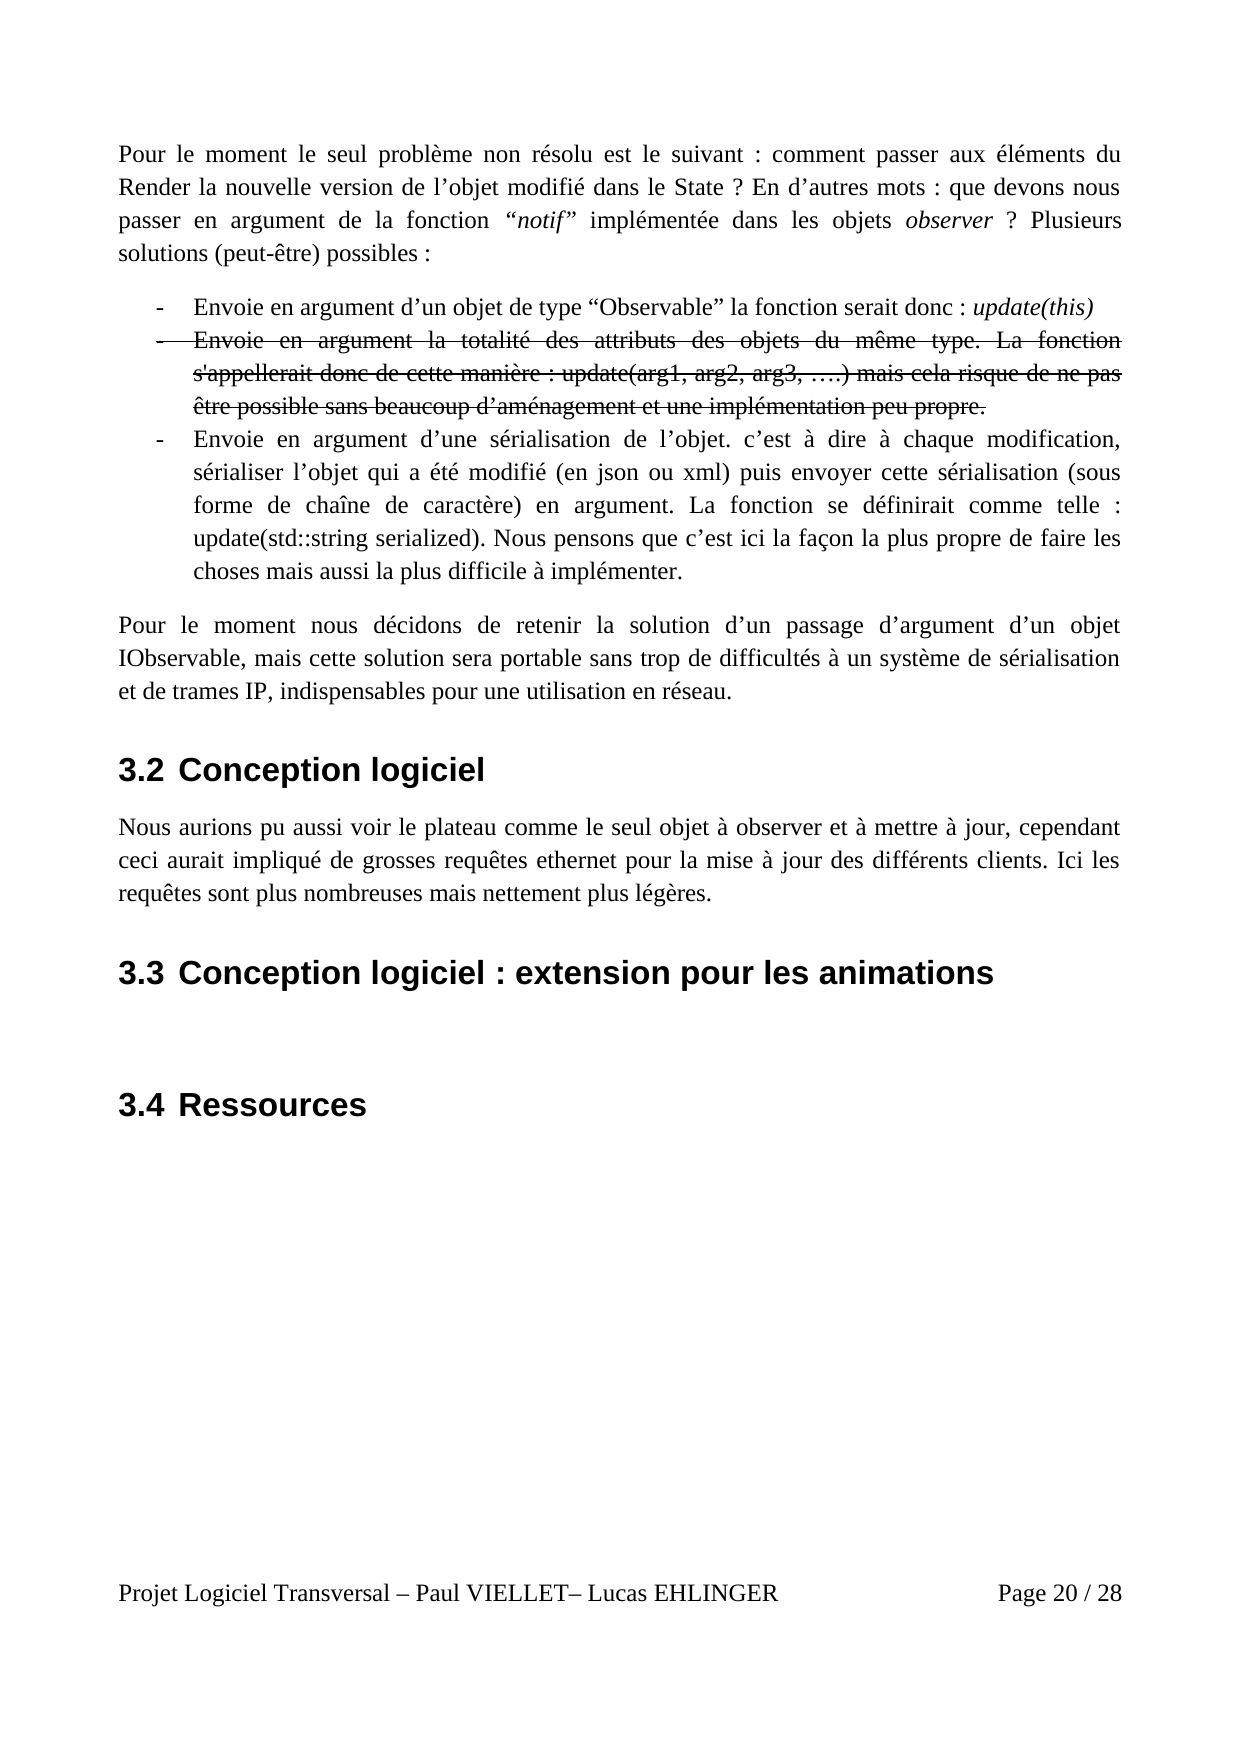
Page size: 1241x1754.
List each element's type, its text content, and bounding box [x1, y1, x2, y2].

text Nous aurions pu aussi voir le plateau comme le seul objet à observer et à mettre à jour, cependant ceci aurait impliqué de grosses requêtes ethernet pour la mise à jour des différents clients. Ici les requêtes sont plus nombreuses mais nettement plus légères. [118, 812, 1122, 907]
list Envoie en argument la totalité des attributs des objets du même type. La fonction s'appellerait donc de cette manière : update(arg1, arg2, arg3, ….) mais cela risque de ne pas être possible sans beaucoup d’aménagement et une implémentation peu propre. [156, 342, 1122, 420]
list Envoie en argument d’une sérialisation de l’objet. c’est à dire à chaque modification, sérialiser l’objet qui a été modifié (en json ou xml) puis envoyer cette sérialisation (sous forme de chaîne de caractère) en argument. La fonction se définirait comme telle : update(std::string serialized). Nous pensons que c’est ici la façon la plus propre de faire les choses mais aussi la plus difficile à implémenter. [156, 424, 1122, 585]
text Pour le moment nous décidons de retenir la solution d’un passage d’argument d’un objet IObservable, mais cette solution sera portable sans trop de difficultés à un système de sérialisation et de trames IP, indispensables pour une utilisation en réseau. [118, 610, 1122, 705]
subtitle Conception logiciel : extension pour les animations [118, 953, 1122, 991]
list Envoie en argument d’un objet de type “Observable” la fonction serait donc : update(this) [156, 292, 1122, 321]
subtitle Conception logiciel [118, 750, 1122, 789]
text Pour le moment le seul problème non résolu est le suivant : comment passer aux éléments du Render la nouvelle version de l’objet modifié dans le State ? En d’autres mots : que devons nous passer en argument de la fonction “notif” implémentée dans les objets observer ? Plusieurs solutions (peut-être) possibles : [118, 139, 1122, 267]
subtitle Ressources [118, 1085, 1122, 1123]
list Envoie en argument la totalité des attributs des objets du même type. La fonction s'appellerait donc de cette manière : update(arg1, arg2, arg3, ….) mais cela risque de ne pas être possible sans beaucoup d’aménagement et une implémentation peu propre. [156, 325, 1122, 341]
